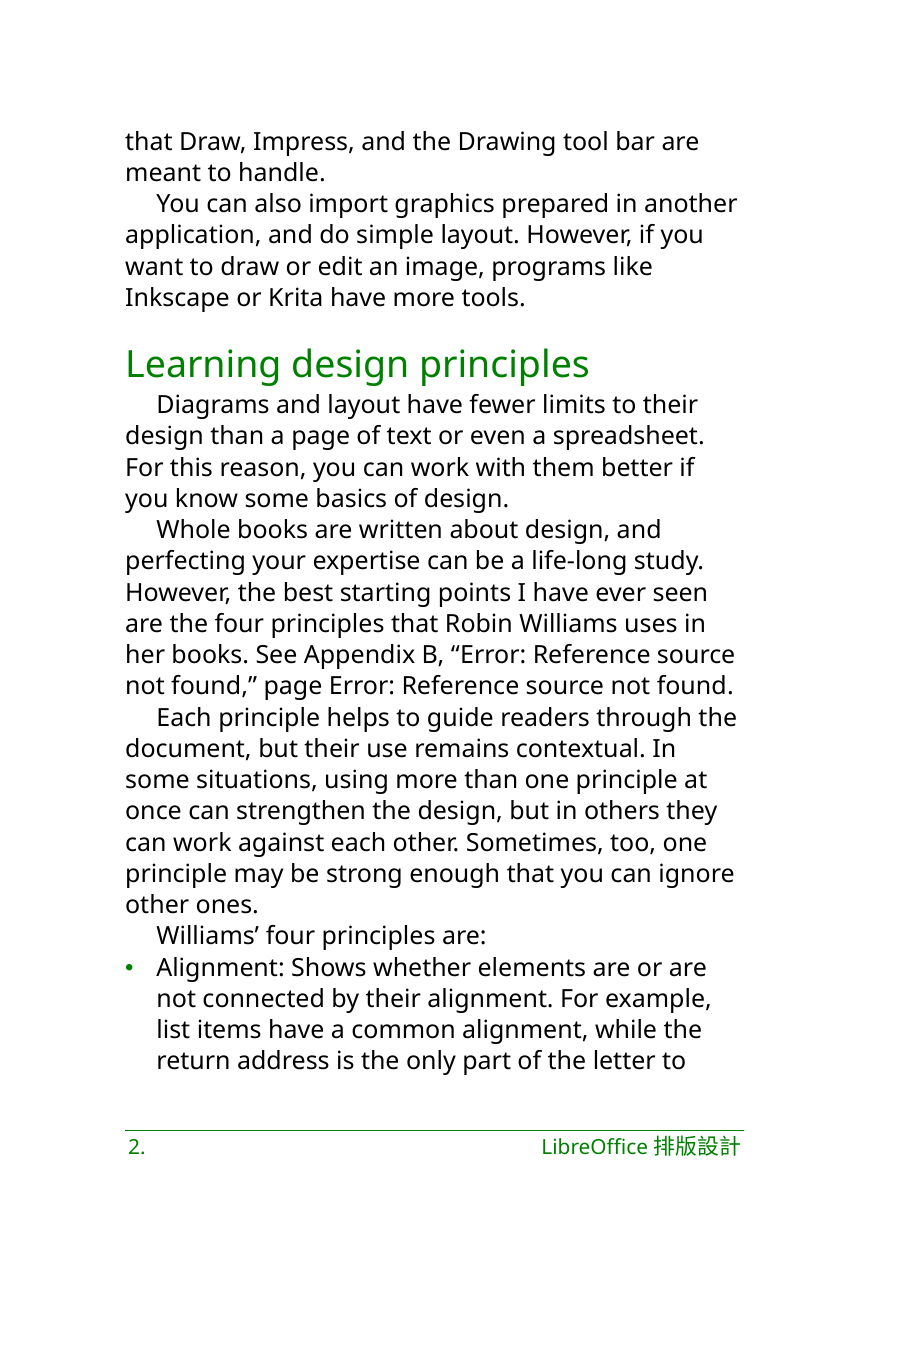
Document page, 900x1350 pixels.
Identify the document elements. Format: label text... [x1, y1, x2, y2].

text You can also import graphics prepared in another application, and do simple layout. However, if you want to draw or edit an image, programs like Inkscape or Krita have more tools. [125, 187, 744, 312]
text Williams’ four principles are: [125, 920, 744, 951]
list Alignment: Shows whether elements are or are not connected by their alignment. For example, list items have a common alignment, while the return address is the only part of the letter to [125, 951, 744, 1076]
text Diagrams and layout have fewer limits to their design than a page of text or even a spreadsheet. For this reason, you can work with them better if you know some basics of design. [125, 388, 744, 513]
text that Draw, Impress, and the Drawing tool bar are meant to handle. [125, 125, 744, 187]
text Whole books are written about design, and perfecting your expertise can be a life-long study. However, the best starting points I have ever seen are the four principles that Robin Williams uses in her books. See Appendix B, “Error: Reference source not found,” page Error: Reference source not found. [125, 513, 744, 701]
text Each principle helps to guide readers through the document, but their use remains contextual. In some situations, using more than one principle at once can strengthen the design, but in others they can work against each other. Sometimes, too, one principle may be strong enough that you can ignore other ones. [125, 701, 744, 920]
subtitle Learning design principles [125, 337, 744, 388]
